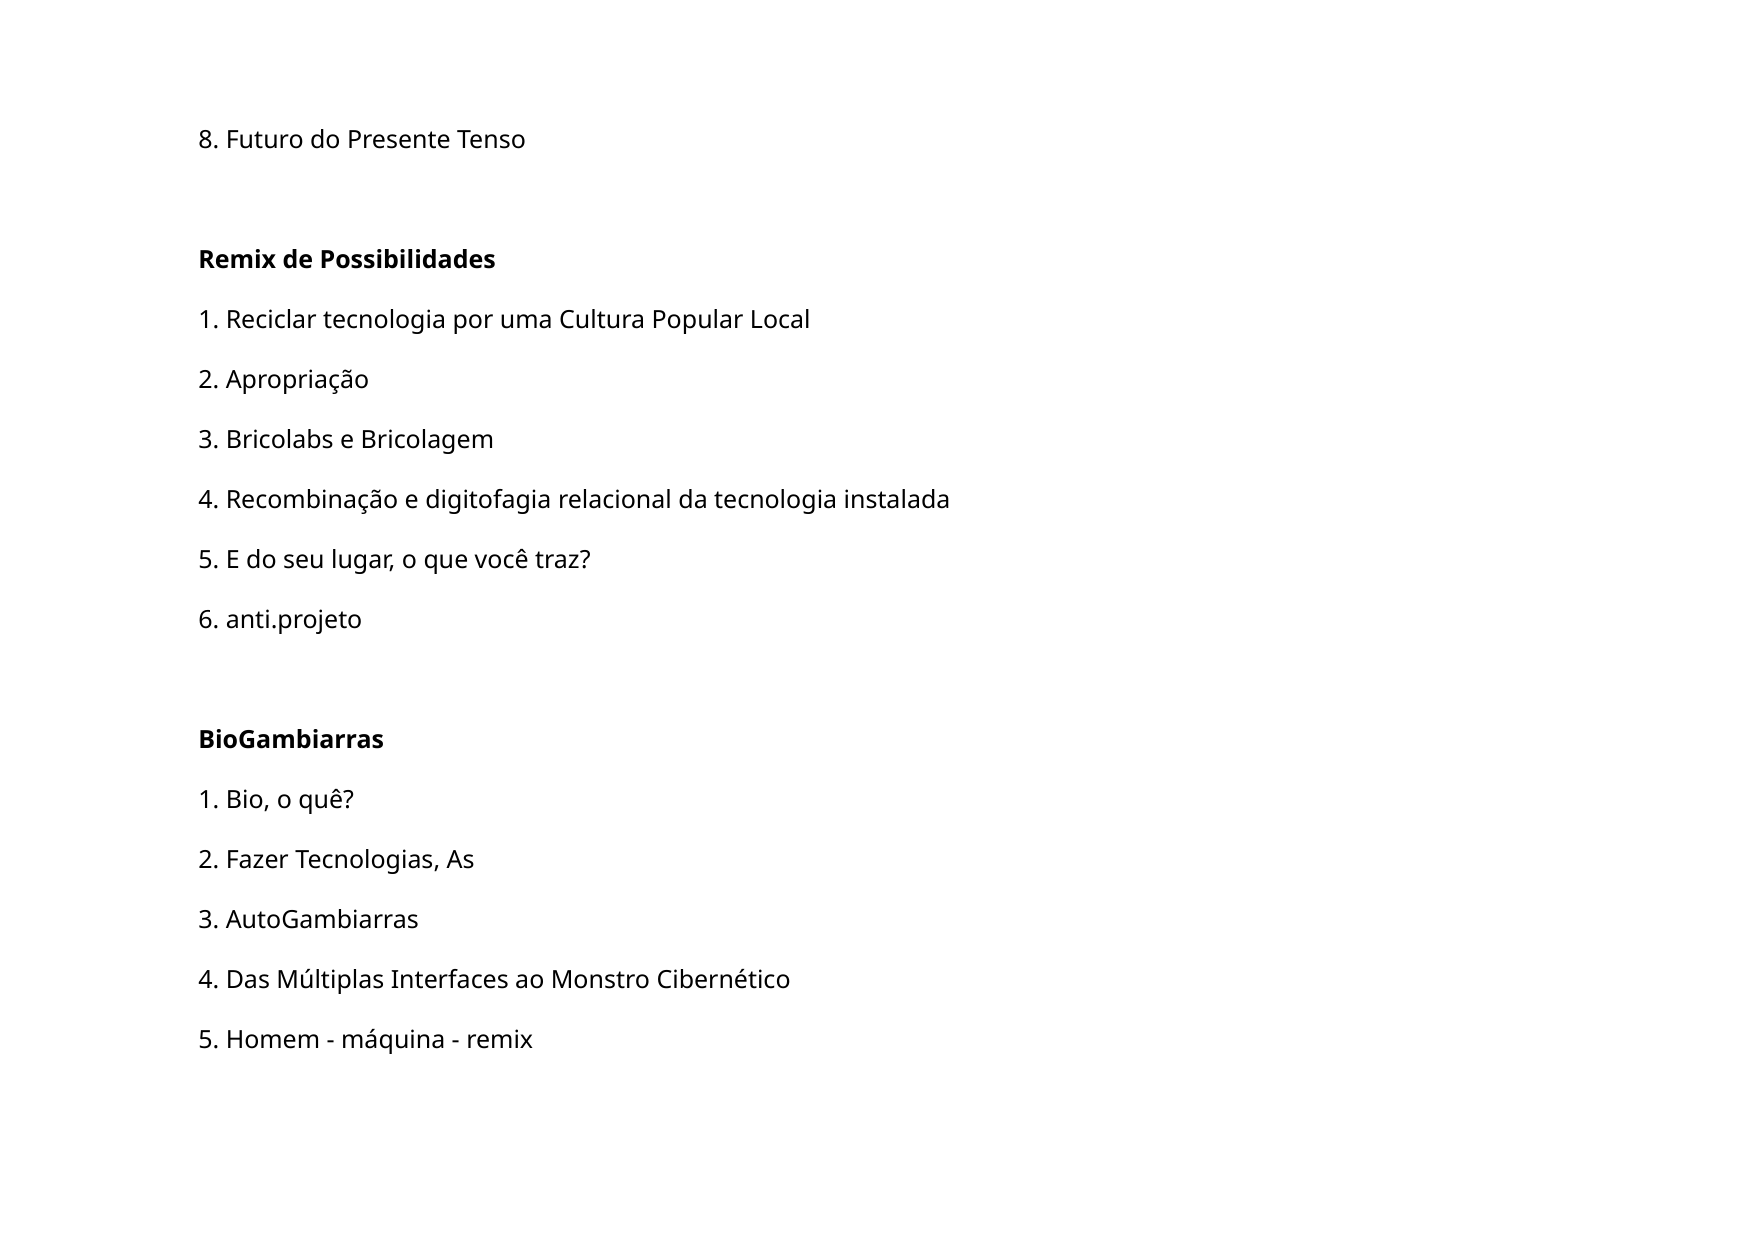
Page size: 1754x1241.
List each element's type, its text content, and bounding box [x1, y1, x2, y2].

text Remix de Possibilidades [198, 242, 1556, 276]
text 3. AutoGambiarras [198, 902, 1556, 936]
text 4. Das Múltiplas Interfaces ao Monstro Cibernético [198, 962, 1556, 996]
text 2. Fazer Tecnologias, As [198, 842, 1556, 876]
text 4. Recombinação e digitofagia relacional da tecnologia instalada [198, 482, 1556, 516]
text 8. Futuro do Presente Tenso [198, 122, 1556, 156]
text 6. anti.projeto [198, 602, 1556, 636]
text 5. E do seu lugar, o que você traz? [198, 542, 1556, 576]
text 5. Homem - máquina - remix [198, 1022, 1556, 1056]
text 1. Bio, o quê? [198, 782, 1556, 816]
text BioGambiarras [198, 722, 1556, 756]
text 2. Apropriação [198, 362, 1556, 396]
text 1. Reciclar tecnologia por uma Cultura Popular Local [198, 302, 1556, 336]
text 3. Bricolabs e Bricolagem [198, 422, 1556, 456]
